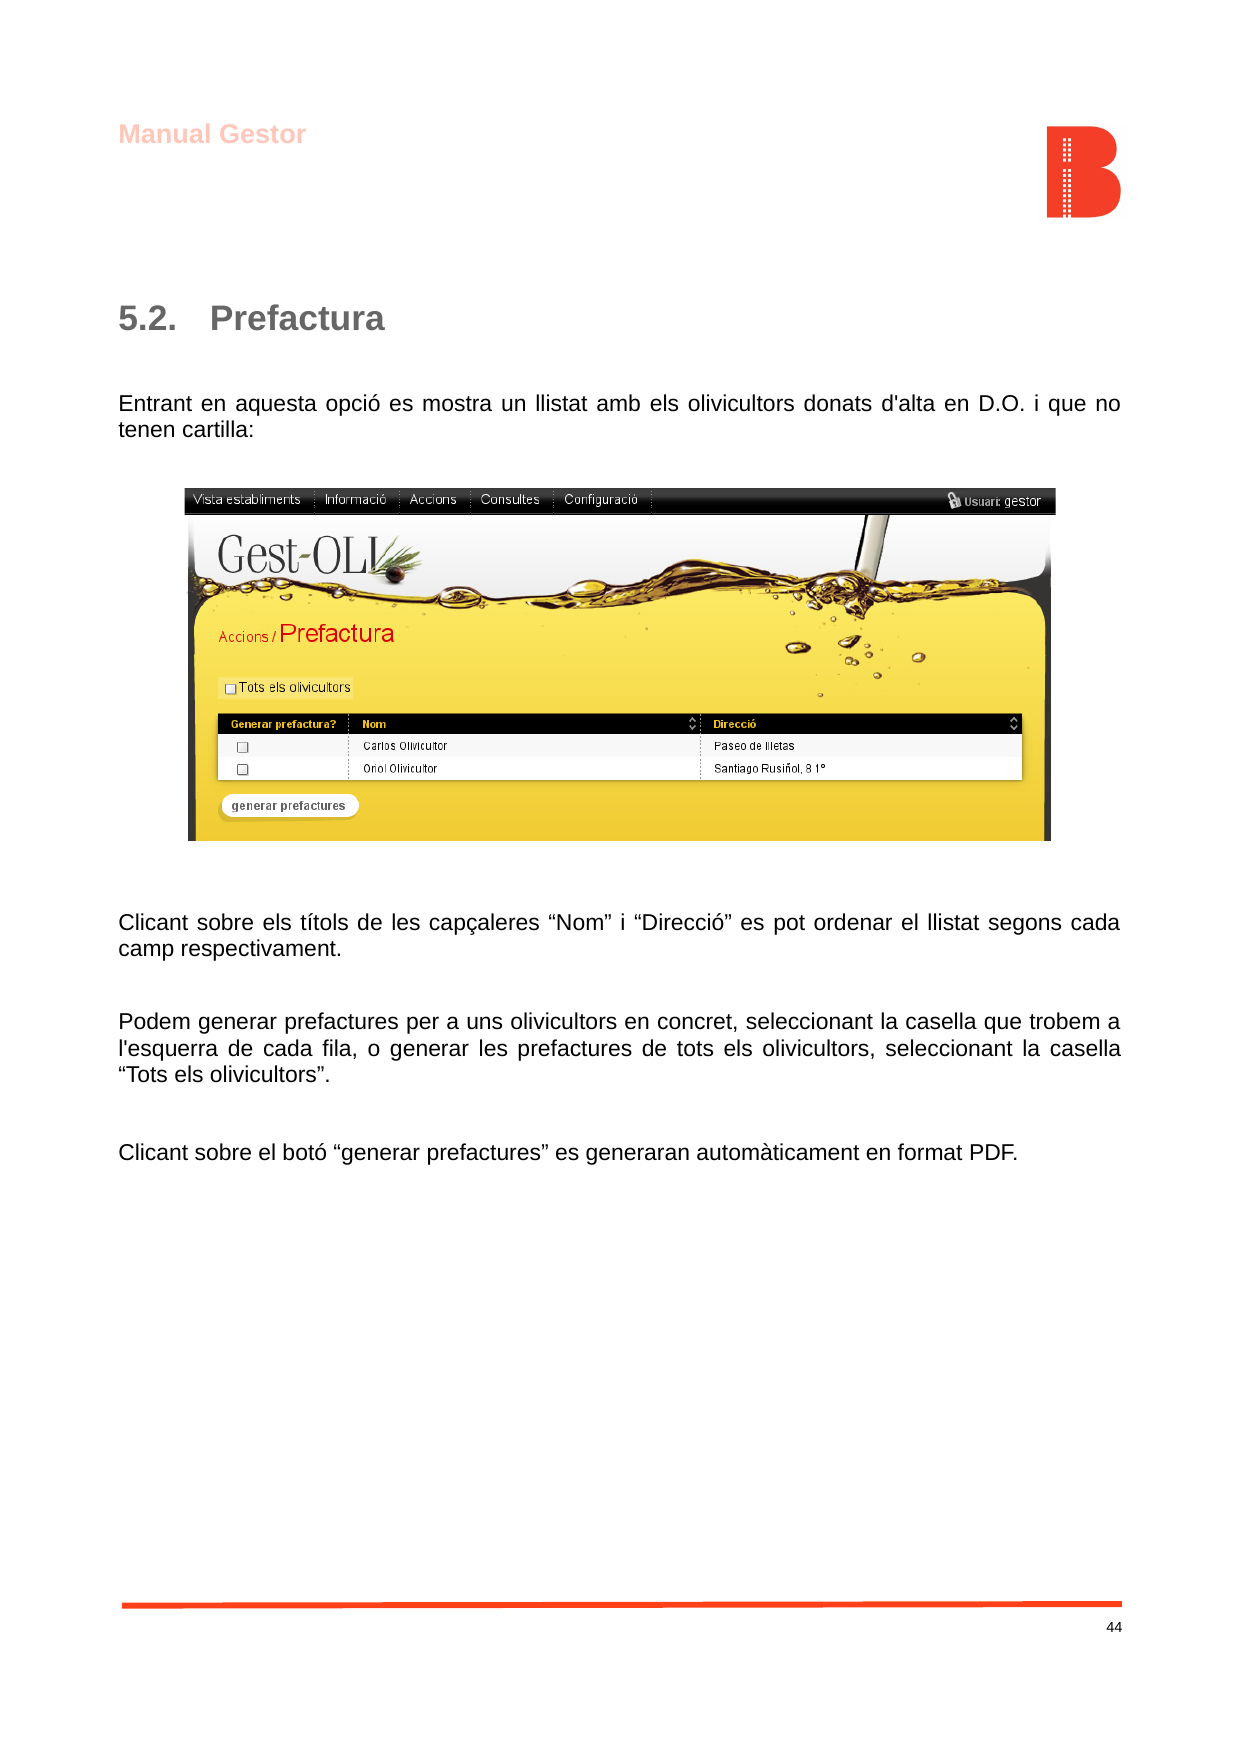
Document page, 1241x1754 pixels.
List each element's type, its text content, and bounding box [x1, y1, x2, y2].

subtitle Prefactura [118, 298, 1122, 338]
text Clicant sobre el botó “generar prefactures” es generaran automàticament en format PDF. [118, 1138, 1122, 1165]
text Entrant en aquesta opció es mostra un llistat amb els olivicultors donats d'alta en D.O. i que no tenen cartilla: [118, 390, 1122, 442]
picture [1036, 124, 1130, 221]
text Clicant sobre els títols de les capçaleres “Nom” i “Direcció” es pot ordenar el llistat segons cada camp respectivament. [118, 909, 1122, 962]
text Podem generar prefactures per a uns olivicultors en concret, seleccionant la casella que trobem a l'esquerra de cada fila, o generar les prefactures de tots els olivicultors, seleccionant la casella “Tots els olivicultors”. [118, 1008, 1122, 1087]
picture [184, 488, 1056, 841]
